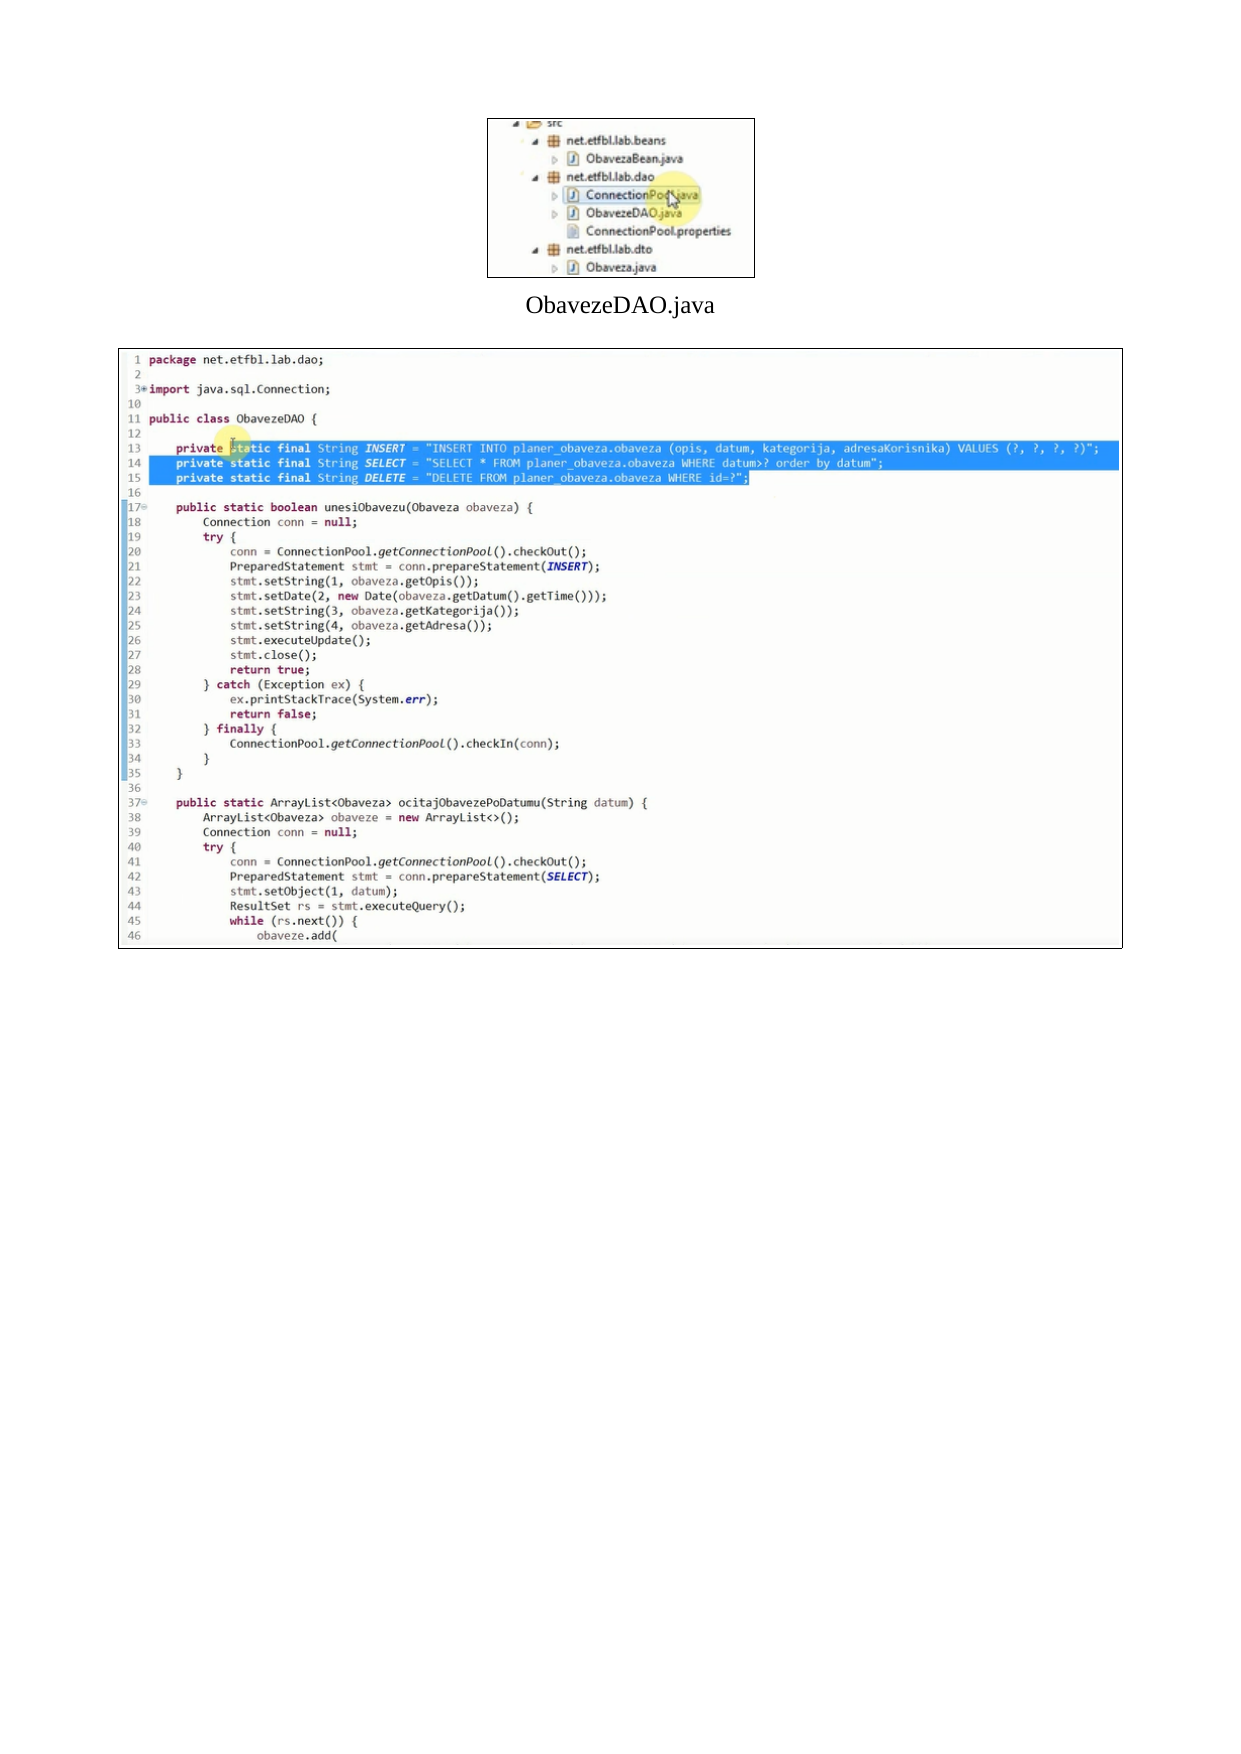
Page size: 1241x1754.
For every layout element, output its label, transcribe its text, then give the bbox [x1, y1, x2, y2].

text ObavezeDAO.java [118, 291, 1122, 319]
picture [121, 351, 1119, 945]
picture [489, 121, 751, 275]
